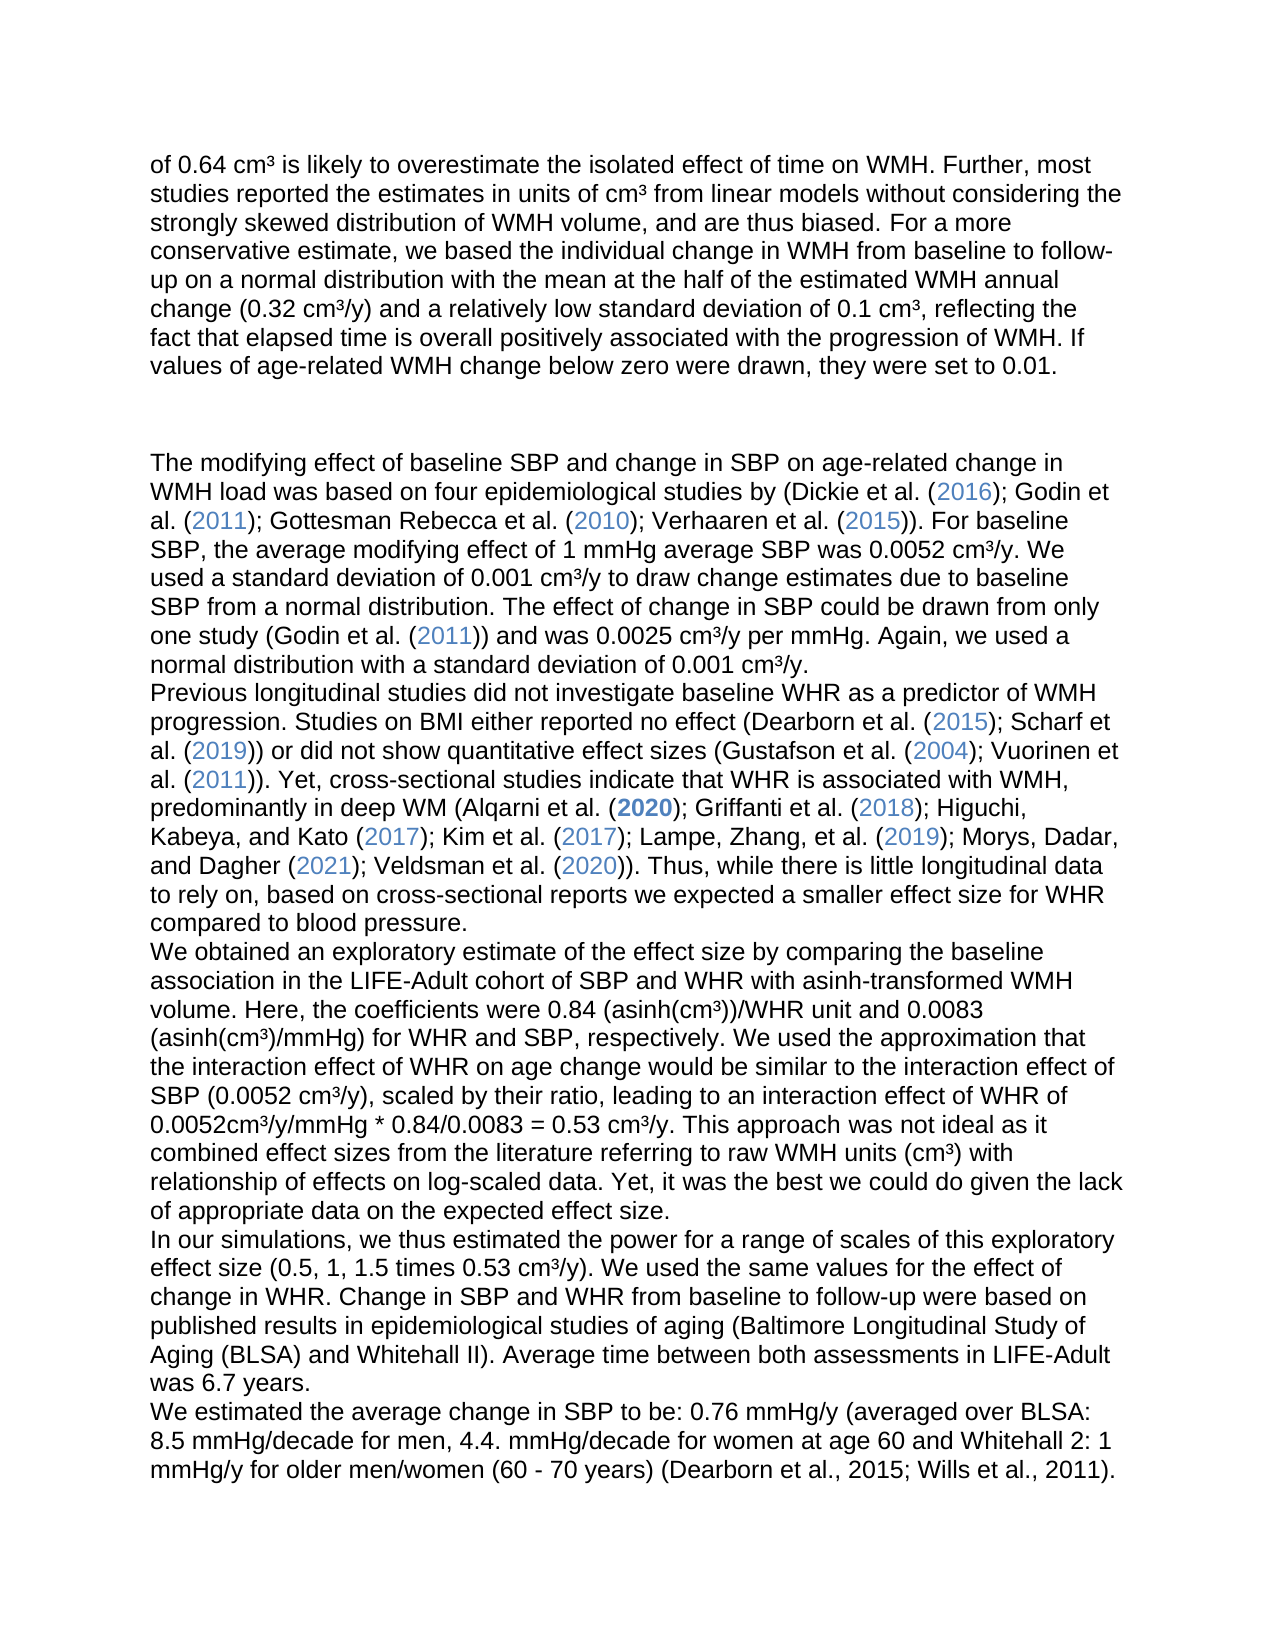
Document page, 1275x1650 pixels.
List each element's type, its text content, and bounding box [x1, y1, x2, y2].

text The modifying effect of baseline SBP and change in SBP on age-related change in WMH load was based on four epidemiological studies by (Dickie et al. (2016); Godin et al. (2011); Gottesman Rebecca et al. (2010); Verhaaren et al. (2015)). For baseline SBP, the average modifying effect of 1 mmHg average SBP was 0.0052 cm³/y. We used a standard deviation of 0.001 cm³/y to draw change estimates due to baseline SBP from a normal distribution. The effect of change in SBP could be drawn from only one study (Godin et al. (2011)) and was 0.0025 cm³/y per mmHg. Again, we used a normal distribution with a standard deviation of 0.001 cm³/y. Previous longitudinal studies did not investigate baseline WHR as a predictor of WMH progression. Studies on BMI either reported no effect (Dearborn et al. (2015); Scharf et al. (2019)) or did not show quantitative effect sizes (Gustafson et al. (2004); Vuorinen et al. (2011)). Yet, cross-sectional studies indicate that WHR is associated with WMH, predominantly in deep WM (Alqarni et al. (2020); Griffanti et al. (2018); Higuchi, Kabeya, and Kato (2017); Kim et al. (2017); Lampe, Zhang, et al. (2019); Morys, Dadar, and Dagher (2021); Veldsman et al. (2020)). Thus, while there is little longitudinal data to rely on, based on cross-sectional reports we expected a smaller effect size for WHR compared to blood pressure. We obtained an exploratory estimate of the effect size by comparing the baseline association in the LIFE-Adult cohort of SBP and WHR with asinh-transformed WMH volume. Here, the coefficients were 0.84 (asinh(cm³))/WHR unit and 0.0083 (asinh(cm³)/mmHg) for WHR and SBP, respectively. We used the approximation that the interaction effect of WHR on age change would be similar to the interaction effect of SBP (0.0052 cm³/y), scaled by their ratio, leading to an interaction effect of WHR of 0.0052cm³/y/mmHg * 0.84/0.0083 = 0.53 cm³/y. This approach was not ideal as it combined effect sizes from the literature referring to raw WMH units (cm³) with relationship of effects on log-scaled data. Yet, it was the best we could do given the lack of appropriate data on the expected effect size. In our simulations, we thus estimated the power for a range of scales of this exploratory effect size (0.5, 1, 1.5 times 0.53 cm³/y). We used the same values for the effect of change in WHR. Change in SBP and WHR from baseline to follow-up were based on published results in epidemiological studies of aging (Baltimore Longitudinal Study of Aging (BLSA) and Whitehall II). Average time between both assessments in LIFE-Adult was 6.7 years. We estimated the average change in SBP to be: 0.76 mmHg/y (averaged over BLSA: 8.5 mmHg/decade for men, 4.4. mmHg/decade for women at age 60 and Whitehall 2: 1 mmHg/y for older men/women (60 - 70 years) (Dearborn et al., 2015; Wills et al., 2011). [150, 448, 1125, 1483]
text of 0.64 cm³ is likely to overestimate the isolated effect of time on WMH. Further, most studies reported the estimates in units of cm³ from linear models without considering the strongly skewed distribution of WMH volume, and are thus biased. For a more conservative estimate, we based the individual change in WMH from baseline to follow-up on a normal distribution with the mean at the half of the estimated WMH annual change (0.32 cm³/y) and a relatively low standard deviation of 0.1 cm³, reflecting the fact that elapsed time is overall positively associated with the progression of WMH. If values of age-related WMH change below zero were drawn, they were set to 0.01. [150, 150, 1125, 380]
